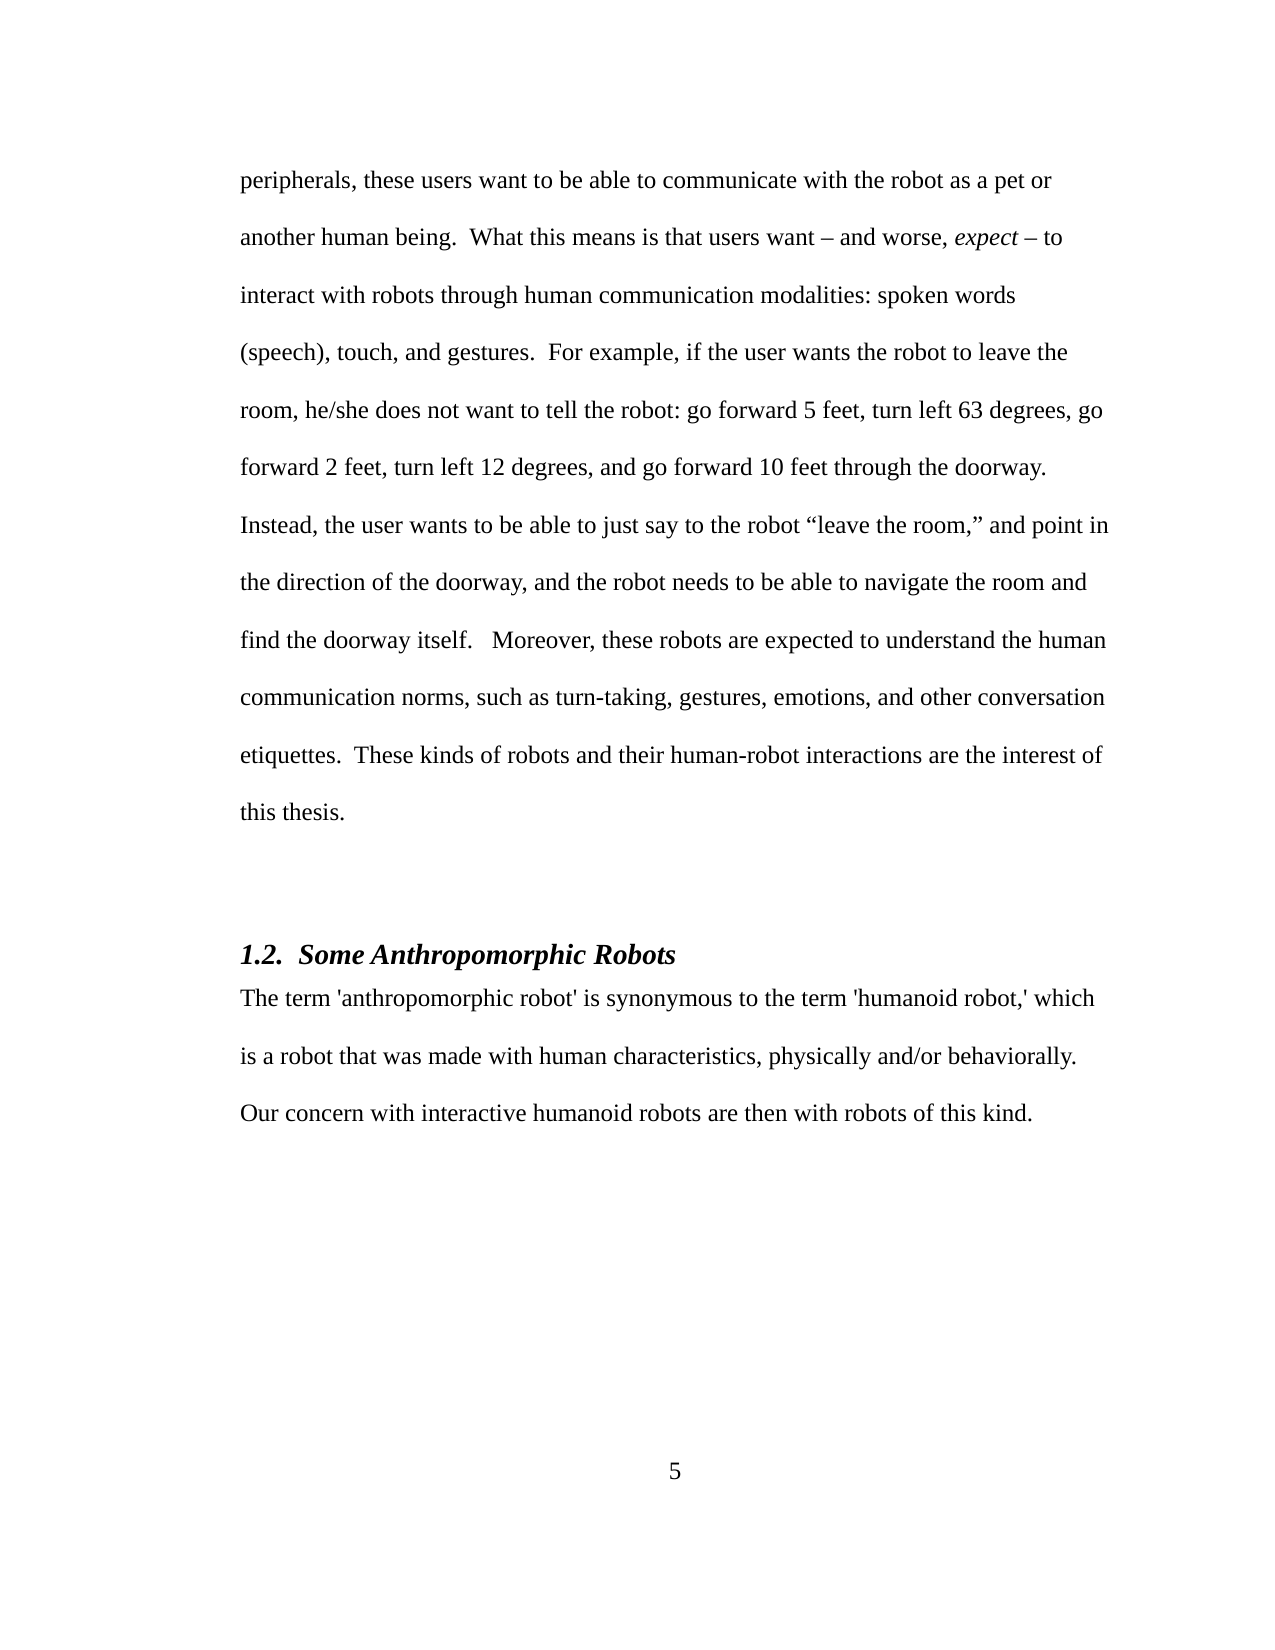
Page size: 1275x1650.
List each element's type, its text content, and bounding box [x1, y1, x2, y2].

text peripherals, these users want to be able to communicate with the robot as a pet or another human being. What this means is that users want – and worse, expect – to interact with robots through human communication modalities: spoken words (speech), touch, and gestures. For example, if the user wants the robot to leave the room, he/she does not want to tell the robot: go forward 5 feet, turn left 63 degrees, go forward 2 feet, turn left 12 degrees, and go forward 10 feet through the doorway. Instead, the user wants to be able to just say to the robot “leave the room,” and point in the direction of the doorway, and the robot needs to be able to navigate the room and find the doorway itself. Moreover, these robots are expected to understand the human communication norms, such as turn-taking, gestures, emotions, and other conversation etiquettes. These kinds of robots and their human-robot interactions are the interest of this thesis. [240, 165, 1110, 826]
subtitle 1.2. Some Anthropomorphic Robots [240, 937, 1110, 971]
text The term 'anthropomorphic robot' is synonymous to the term 'humanoid robot,' which is a robot that was made with human characteristics, physically and/or behaviorally. Our concern with interactive humanoid robots are then with robots of this kind. [240, 983, 1110, 1127]
